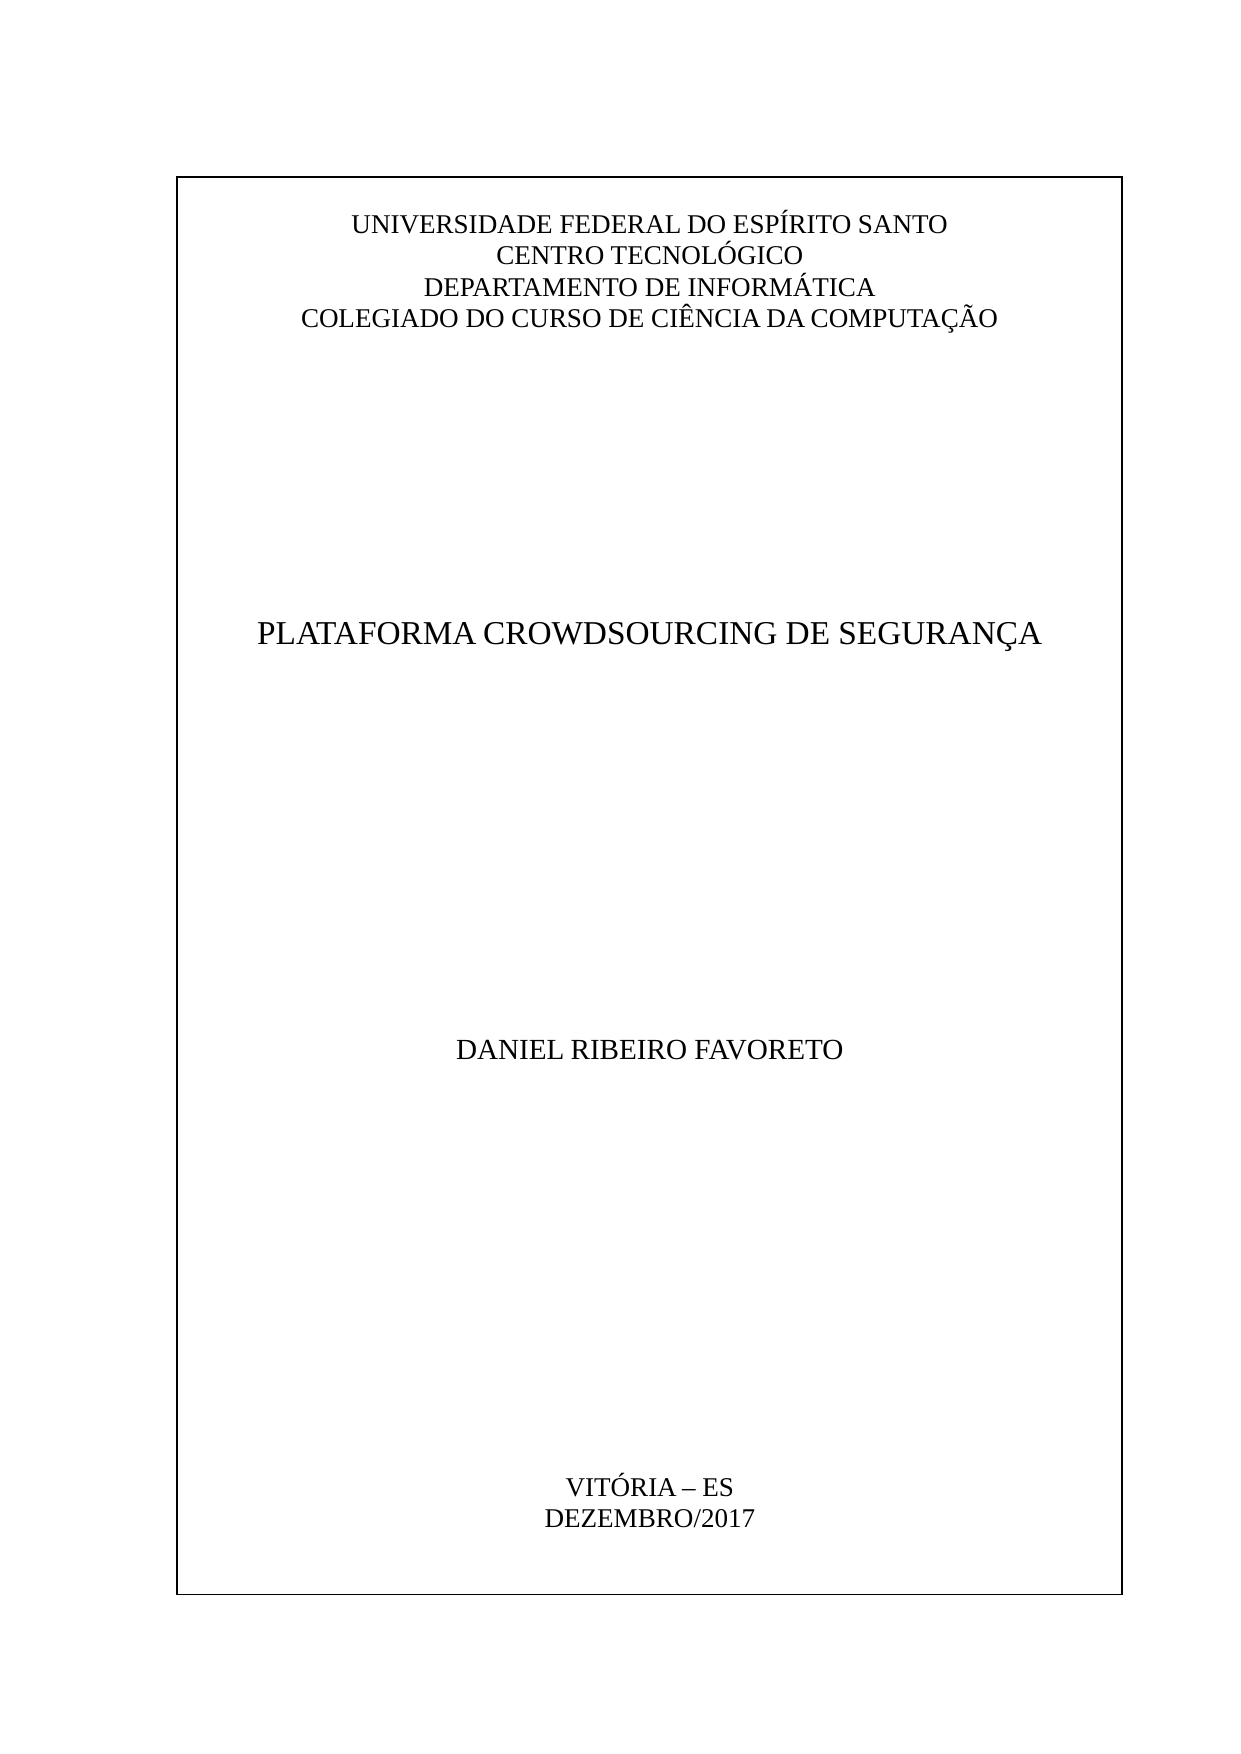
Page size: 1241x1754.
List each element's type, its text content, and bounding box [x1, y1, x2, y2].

text UNIVERSIDADE FEDERAL DO ESPÍRITO SANTO [177, 208, 1122, 239]
text DEPARTAMENTO DE INFORMÁTICA [177, 271, 1122, 302]
text PLATAFORMA CROWDSOURCING DE SEGURANÇA [177, 613, 1122, 652]
text COLEGIADO DO CURSO DE CIÊNCIA DA COMPUTAÇÃO [177, 302, 1122, 333]
text VITÓRIA – ES [177, 1471, 1122, 1502]
text DEZEMBRO/2017 [177, 1502, 1122, 1533]
text CENTRO TECNOLÓGICO [177, 239, 1122, 271]
text Daniel ribeiro favoreto [177, 1032, 1122, 1066]
